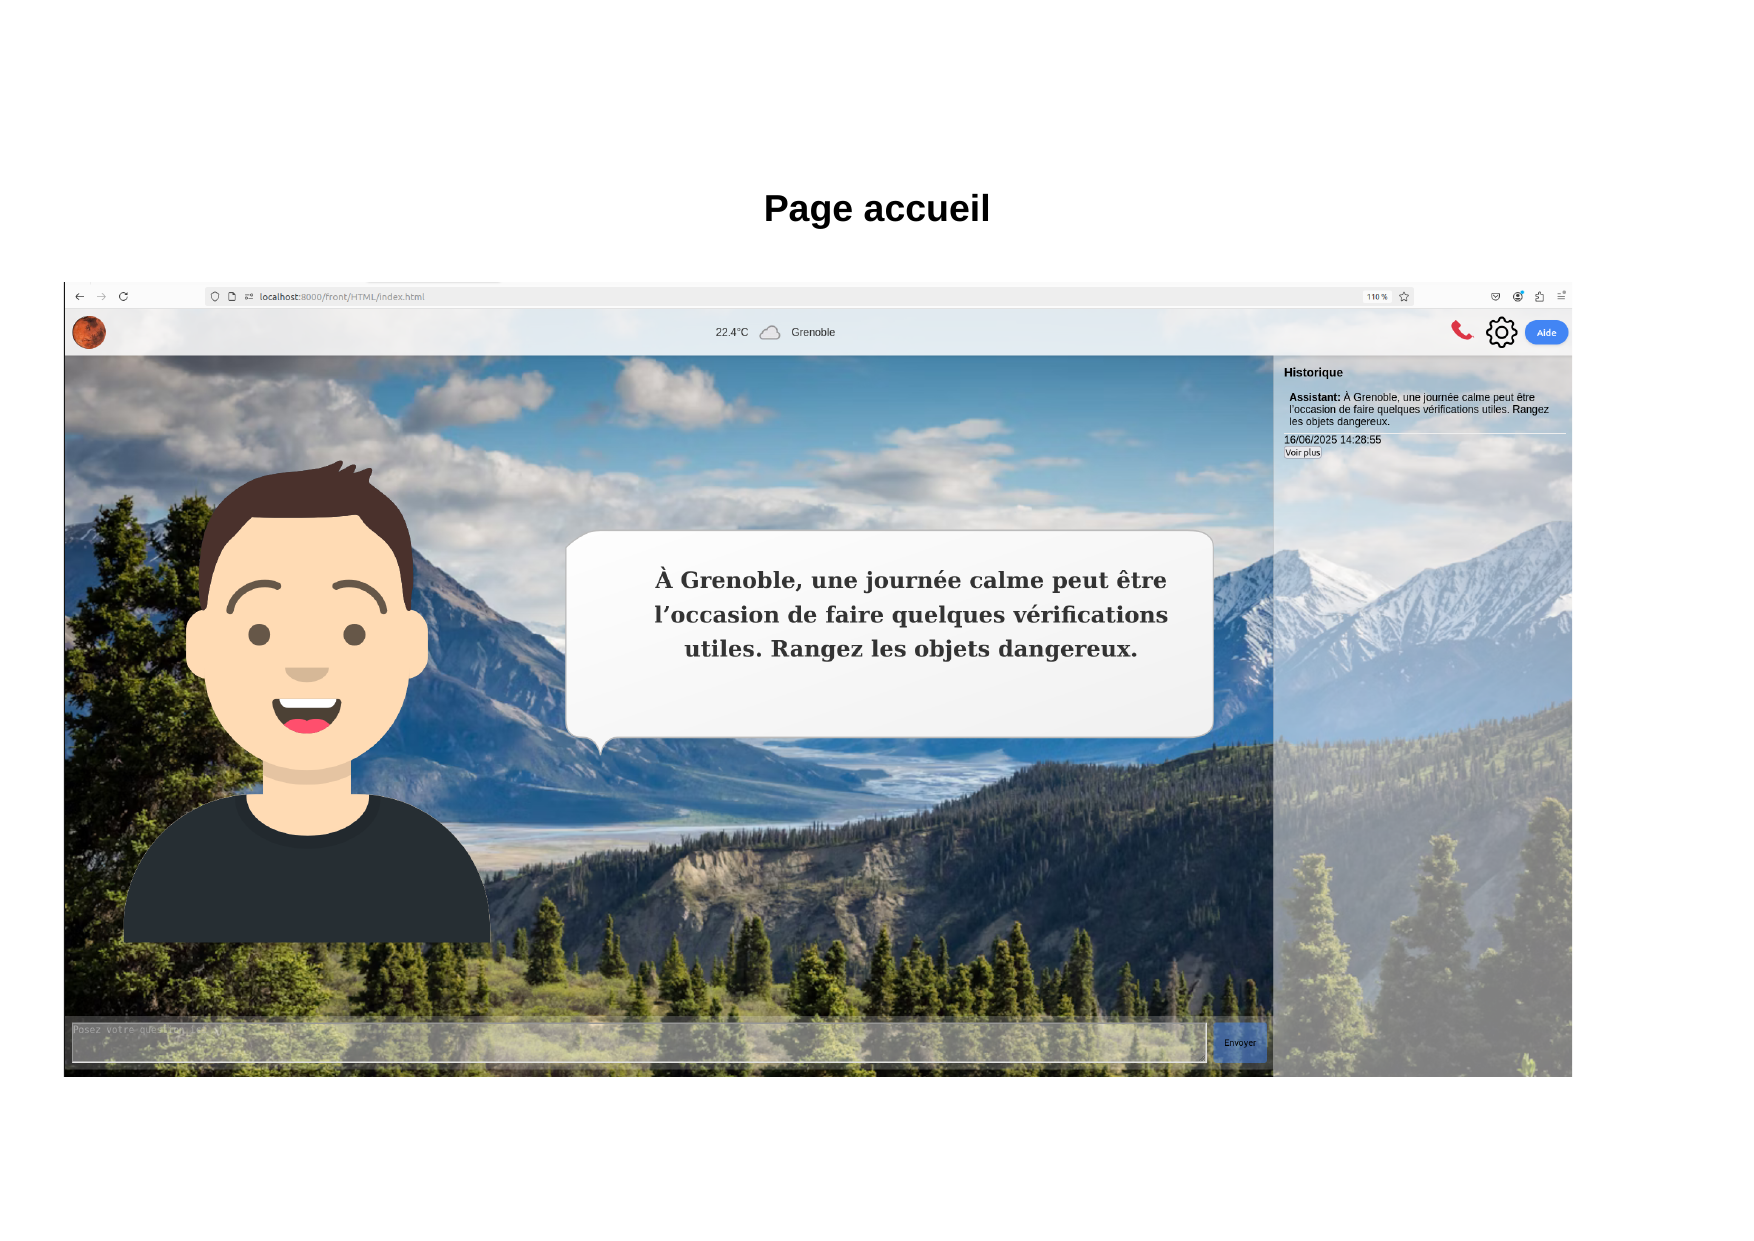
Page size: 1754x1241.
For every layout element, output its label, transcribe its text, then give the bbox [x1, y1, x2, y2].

picture [63, 282, 1573, 1077]
subtitle Page accueil [118, 143, 1636, 272]
